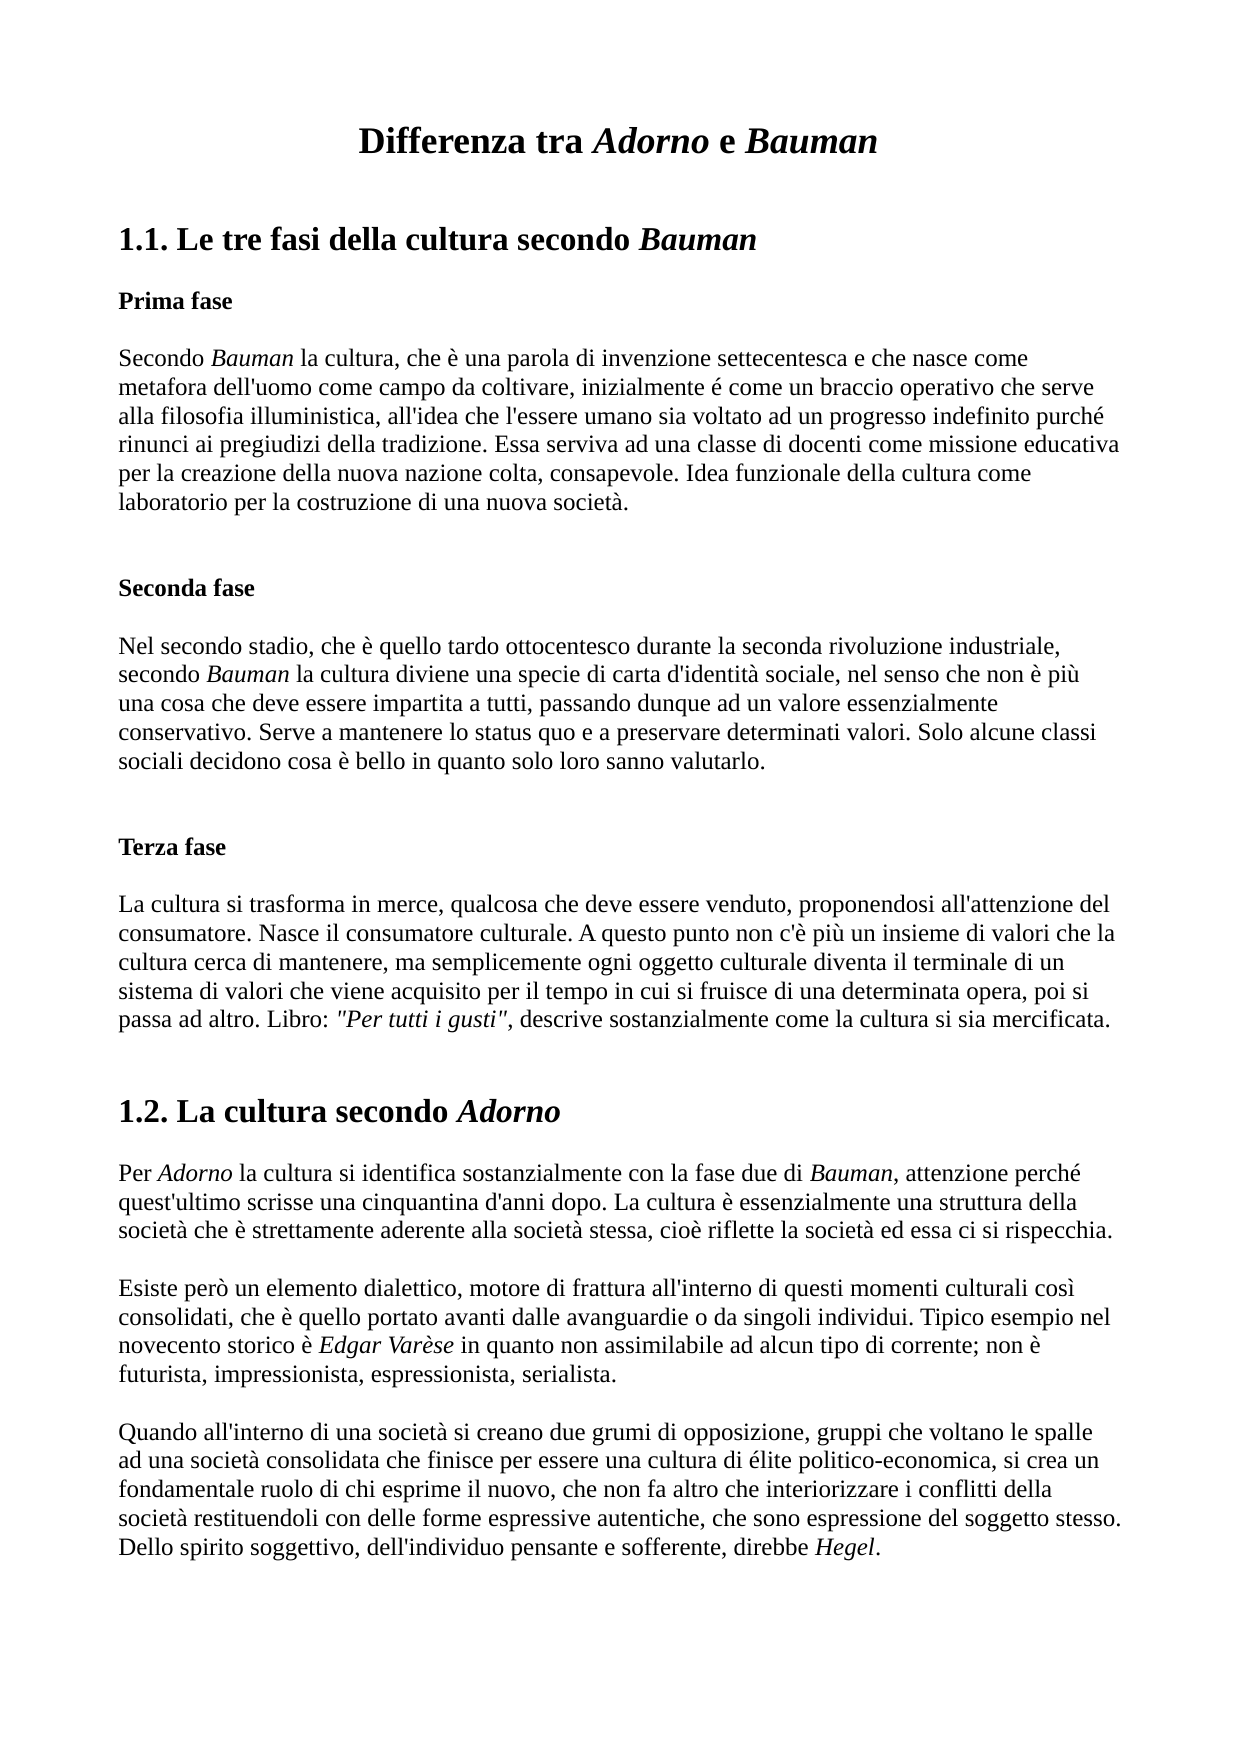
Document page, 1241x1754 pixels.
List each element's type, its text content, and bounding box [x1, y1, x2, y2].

text Per Adorno la cultura si identifica sostanzialmente con la fase due di Bauman, attenzione perché quest'ultimo scrisse una cinquantina d'anni dopo. La cultura è essenzialmente una struttura della società che è strettamente aderente alla società stessa, cioè riflette la società ed essa ci si rispecchia. Esiste però un elemento dialettico, motore di frattura all'interno di questi momenti culturali così consolidati, che è quello portato avanti dalle avanguardie o da singoli individui. Tipico esempio nel novecento storico è Edgar Varèse in quanto non assimilabile ad alcun tipo di corrente; non è futurista, impressionista, espressionista, serialista. Quando all'interno di una società si creano due grumi di opposizione, gruppi che voltano le spalle ad una società consolidata che finisce per essere una cultura di élite politico-economica, si crea un fondamentale ruolo di chi esprime il nuovo, che non fa altro che interiorizzare i conflitti della società restituendoli con delle forme espressive autentiche, che sono espressione del soggetto stesso. Dello spirito soggettivo, dell'individuo pensante e sofferente, direbbe Hegel. [118, 1158, 1122, 1560]
text 1.2. La cultura secondo Adorno [118, 1091, 1122, 1129]
text 1.1. Le tre fasi della cultura secondo Bauman [118, 219, 1122, 257]
text Prima fase [118, 286, 1122, 314]
text Terza fase [118, 832, 1122, 861]
text Seconda fase [118, 573, 1122, 602]
text Nel secondo stadio, che è quello tardo ottocentesco durante la seconda rivoluzione industriale, secondo Bauman la cultura diviene una specie di carta d'identità sociale, nel senso che non è più una cosa che deve essere impartita a tutti, passando dunque ad un valore essenzialmente conservativo. Serve a mantenere lo status quo e a preservare determinati valori. Solo alcune classi sociali decidono cosa è bello in quanto solo loro sanno valutarlo. [118, 631, 1122, 774]
text Secondo Bauman la cultura, che è una parola di invenzione settecentesca e che nasce come metafora dell'uomo come campo da coltivare, inizialmente é come un braccio operativo che serve alla filosofia illuministica, all'idea che l'essere umano sia voltato ad un progresso indefinito purché rinunci ai pregiudizi della tradizione. Essa serviva ad una classe di docenti come missione educativa per la creazione della nuova nazione colta, consapevole. Idea funzionale della cultura come laboratorio per la costruzione di una nuova società. [118, 343, 1122, 516]
text La cultura si trasforma in merce, qualcosa che deve essere venduto, proponendosi all'attenzione del consumatore. Nasce il consumatore culturale. A questo punto non c'è più un insieme di valori che la cultura cerca di mantenere, ma semplicemente ogni oggetto culturale diventa il terminale di un sistema di valori che viene acquisito per il tempo in cui si fruisce di una determinata opera, poi si passa ad altro. Libro: "Per tutti i gusti", descrive sostanzialmente come la cultura si sia mercificata. [118, 889, 1122, 1033]
text Differenza tra Adorno e Bauman [118, 118, 1122, 161]
